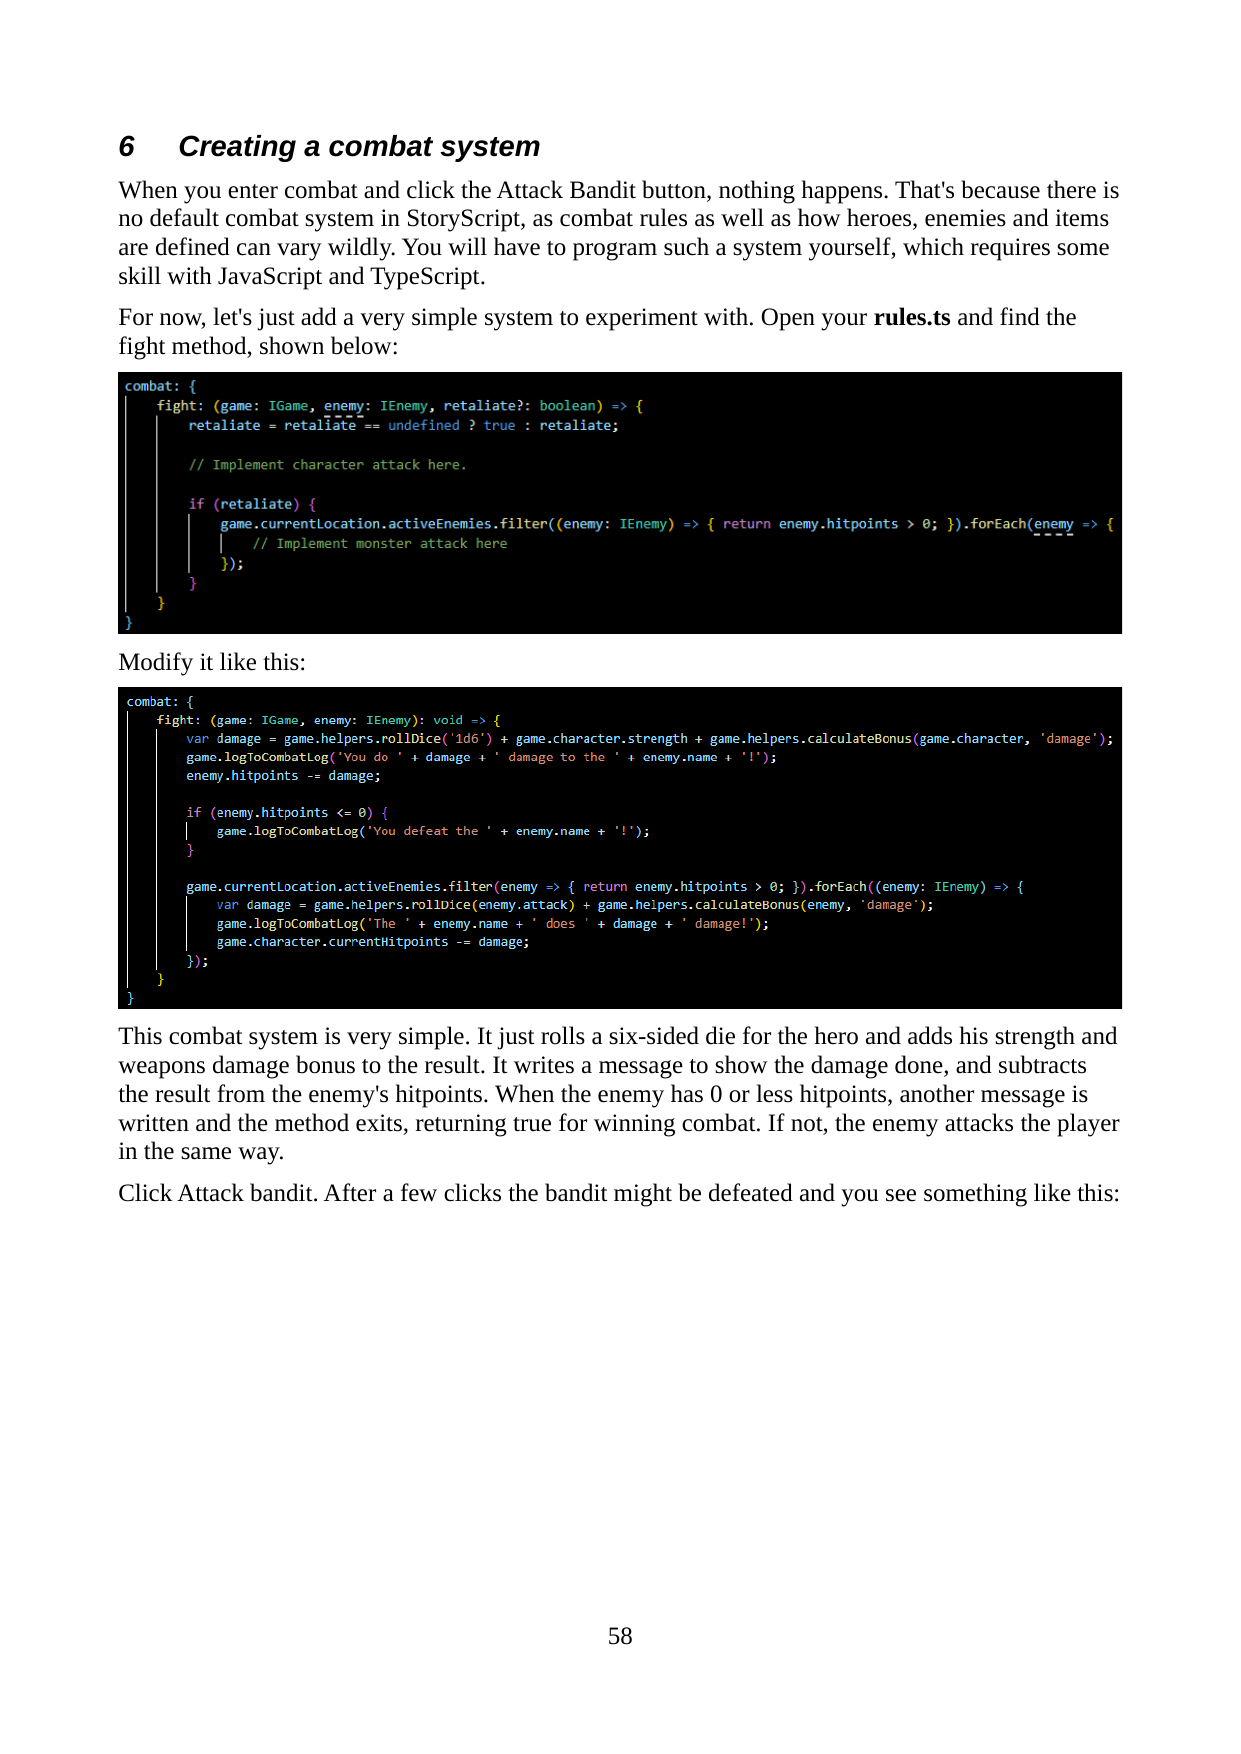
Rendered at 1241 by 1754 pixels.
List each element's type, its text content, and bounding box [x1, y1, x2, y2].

text Click Attack bandit. After a few clicks the bandit might be defeated and you see something like this: [118, 1178, 1122, 1206]
text When you enter combat and click the Attack Bandit button, nothing happens. That's because there is no default combat system in StoryScript, as combat rules as well as how heroes, enemies and items are defined can vary wildly. You will have to program such a system yourself, which requires some skill with JavaScript and TypeScript. [118, 175, 1122, 290]
text For now, let's just add a very simple system to experiment with. Open your rules.ts and find the fight method, shown below: [118, 302, 1122, 360]
text Modify it like this: [118, 647, 1122, 675]
subtitle Creating a combat system [118, 129, 1122, 162]
text This combat system is very simple. It just rolls a six-sided die for the hero and adds his strength and weapons damage bonus to the result. It writes a message to show the damage done, and subtracts the result from the enemy's hitpoints. When the enemy has 0 or less hitpoints, another message is written and the method exits, returning true for winning combat. If not, the enemy attacks the player in the same way. [118, 1021, 1122, 1165]
